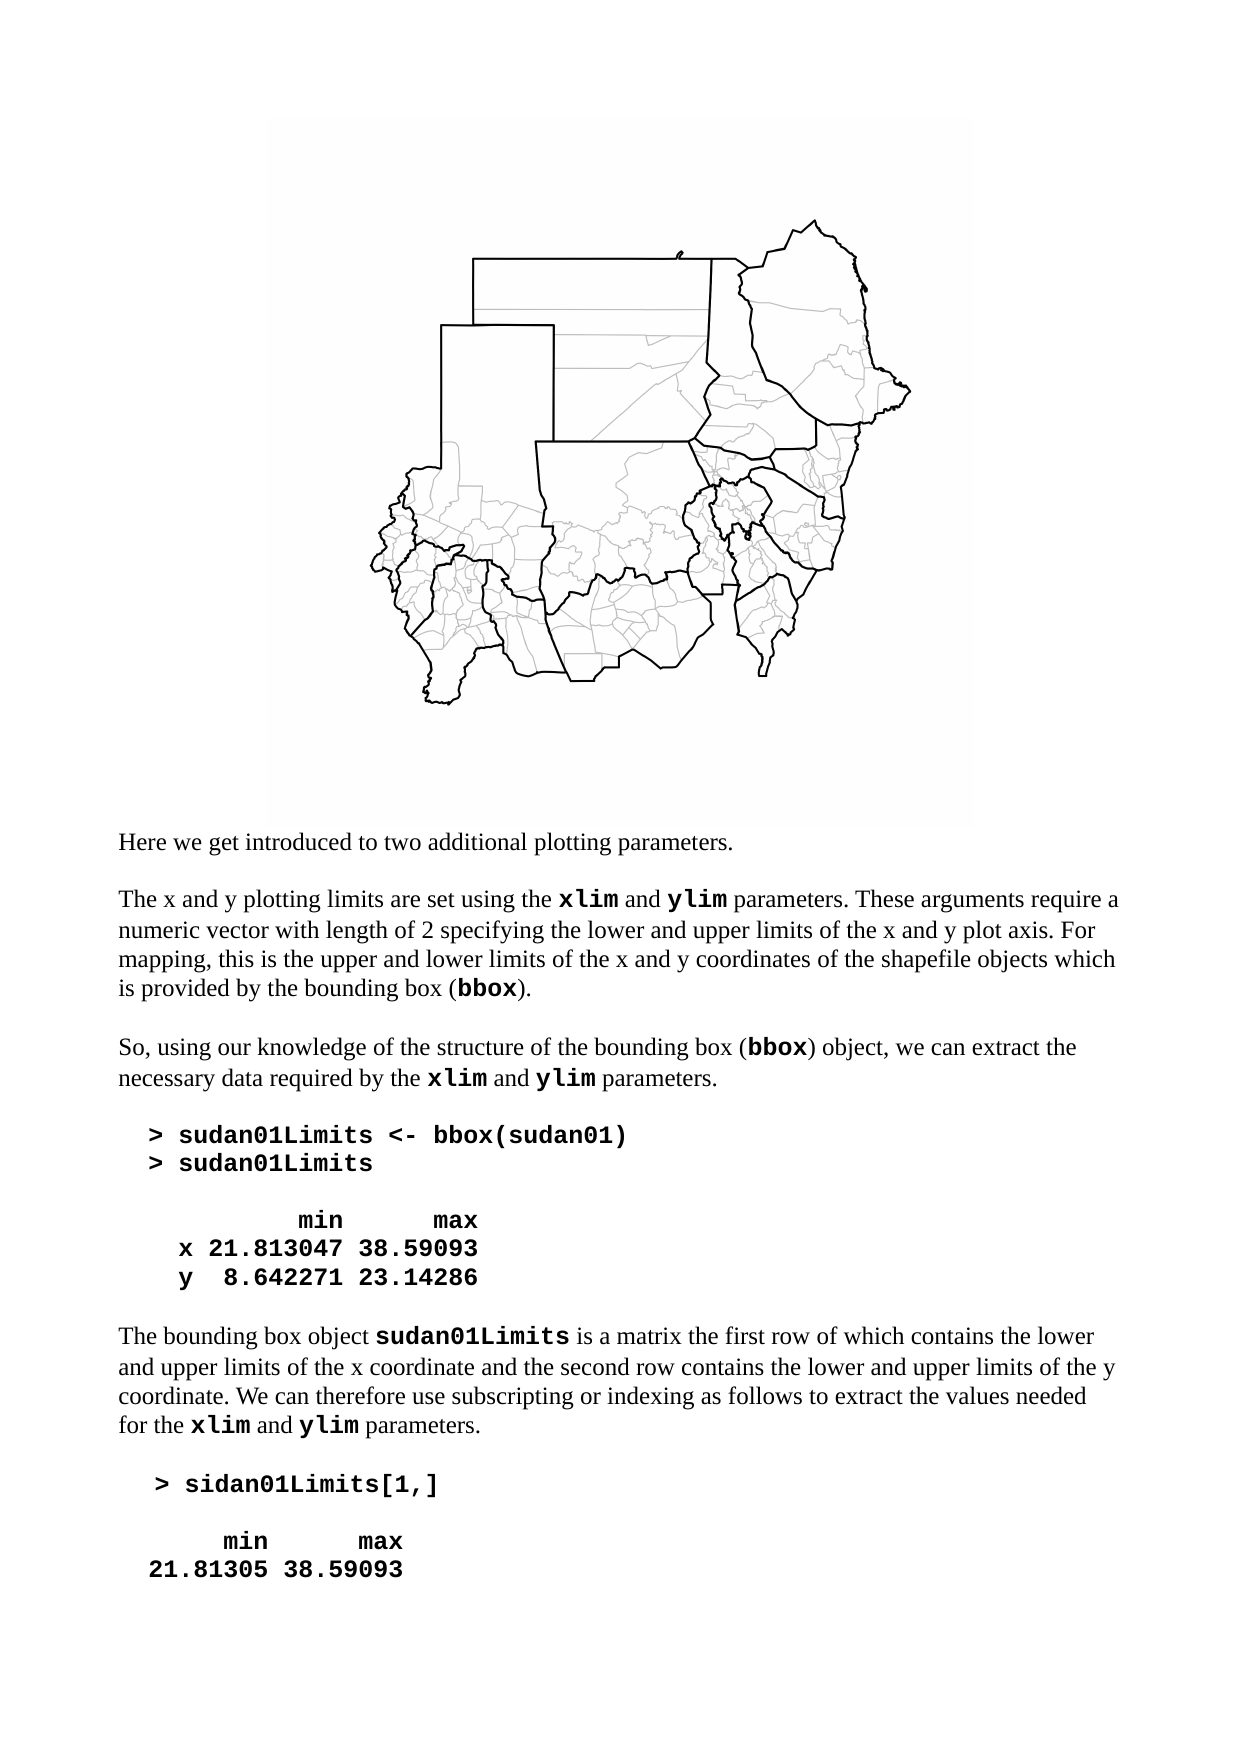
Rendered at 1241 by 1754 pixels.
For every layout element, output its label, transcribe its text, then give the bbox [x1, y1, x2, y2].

text x 21.813047 38.59093 [118, 1236, 1122, 1264]
text min max [118, 1208, 1122, 1236]
text 21.81305 38.59093 [118, 1557, 1122, 1585]
text The x and y plotting limits are set using the xlim and ylim parameters. These arguments require a numeric vector with length of 2 specifying the lower and upper limits of the x and y plot axis. For mapping, this is the upper and lower limits of the x and y coordinates of the shapefile objects which is provided by the bounding box (bbox). [118, 884, 1122, 1003]
text So, using our knowledge of the structure of the bounding box (bbox) object, we can extract the necessary data required by the xlim and ylim parameters. [118, 1032, 1122, 1094]
text > sudan01Limits <- bbox(sudan01) [118, 1123, 1122, 1151]
text The bounding box object sudan01Limits is a matrix the first row of which contains the lower and upper limits of the x coordinate and the second row contains the lower and upper limits of the y coordinate. We can therefore use subscripting or indexing as follows to extract the values needed for the xlim and ylim parameters. [118, 1321, 1122, 1441]
text min max [118, 1528, 1122, 1557]
text Here we get introduced to two additional plotting parameters. [118, 827, 1122, 856]
text y 8.642271 23.14286 [118, 1264, 1122, 1293]
text > sudan01Limits [118, 1151, 1122, 1179]
text > sidan01Limits[1,] [118, 1469, 1122, 1500]
picture [265, 118, 975, 827]
